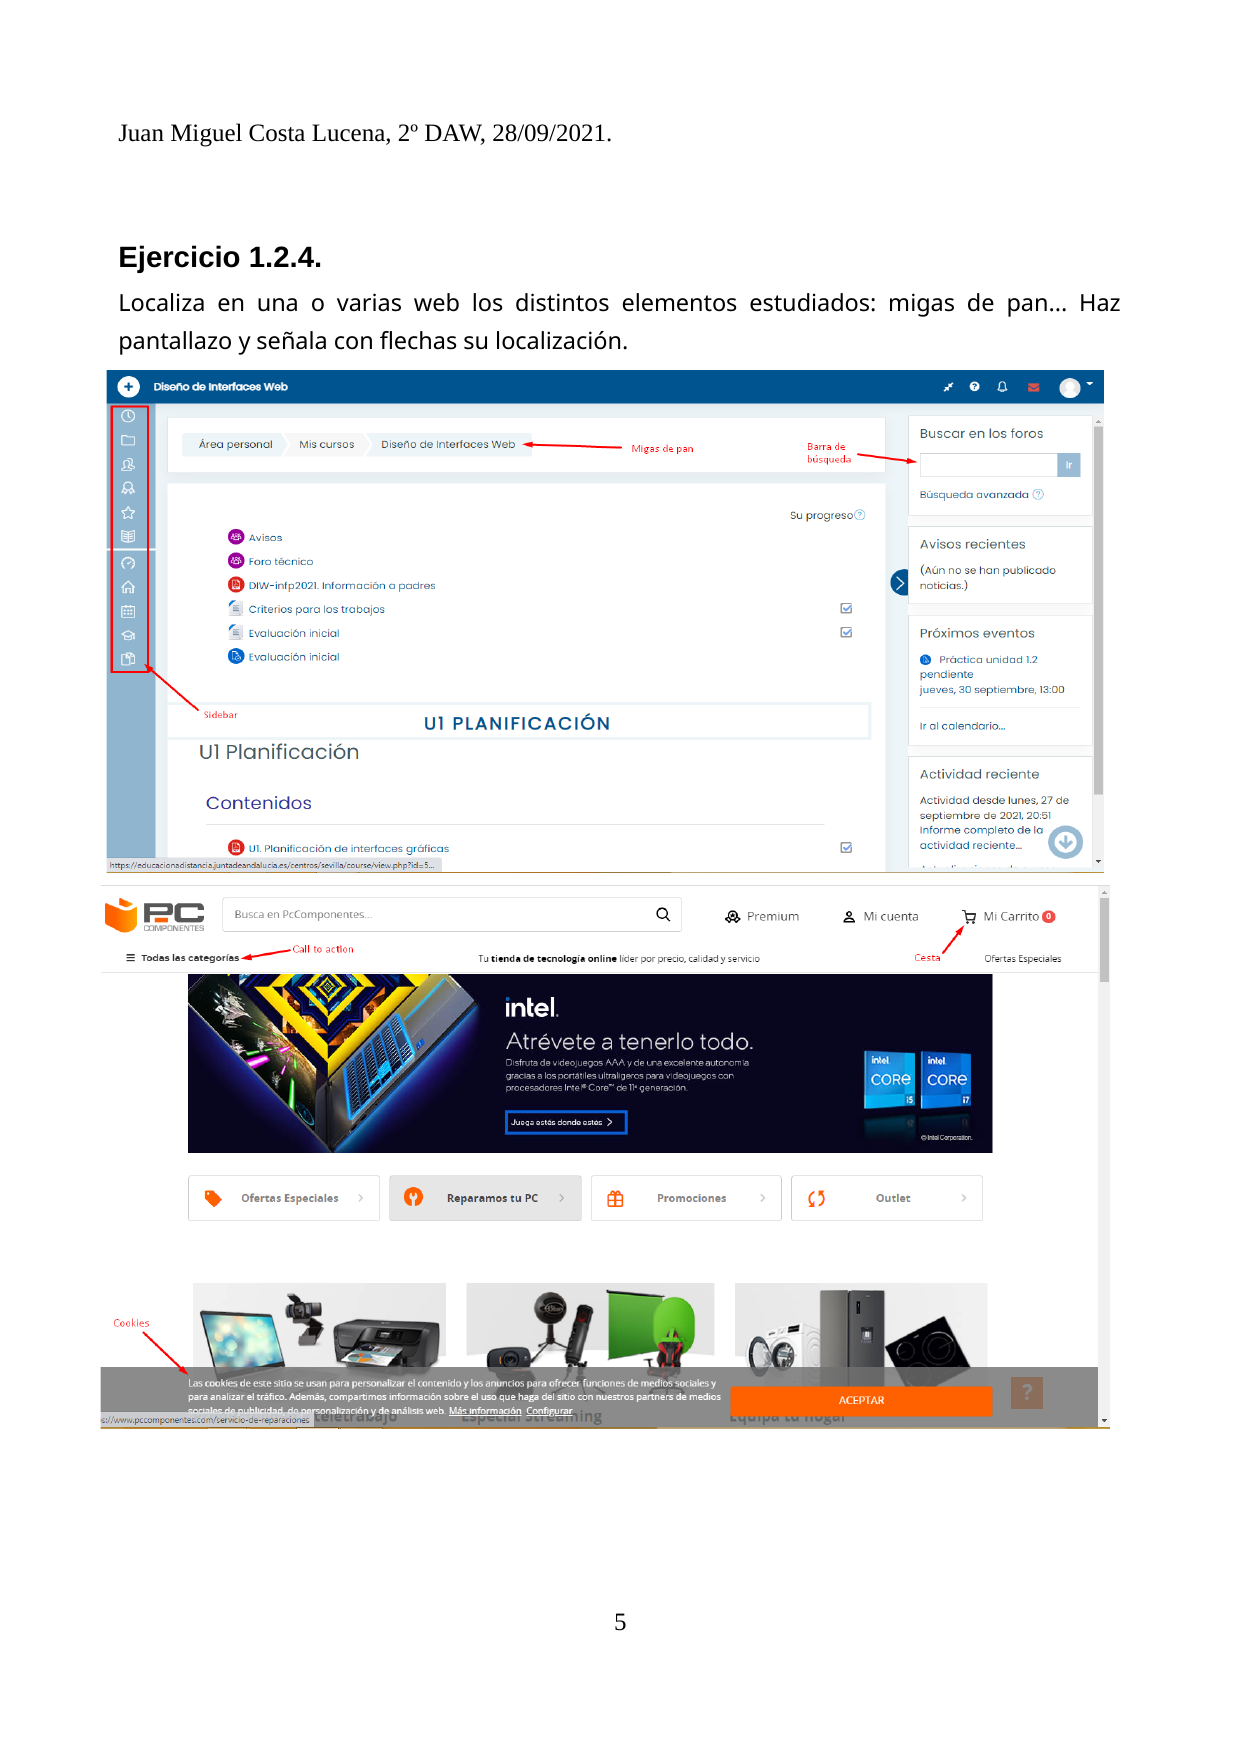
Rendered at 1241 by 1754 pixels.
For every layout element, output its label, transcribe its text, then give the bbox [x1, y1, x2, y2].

subtitle Ejercicio 1.2.4. [118, 240, 1122, 274]
picture [100, 885, 1110, 1429]
text Localiza en una o varias web los distintos elementos estudiados: migas de pan... Haz pantallazo y señala con flechas su localización. [118, 286, 1122, 357]
picture [106, 370, 1104, 873]
